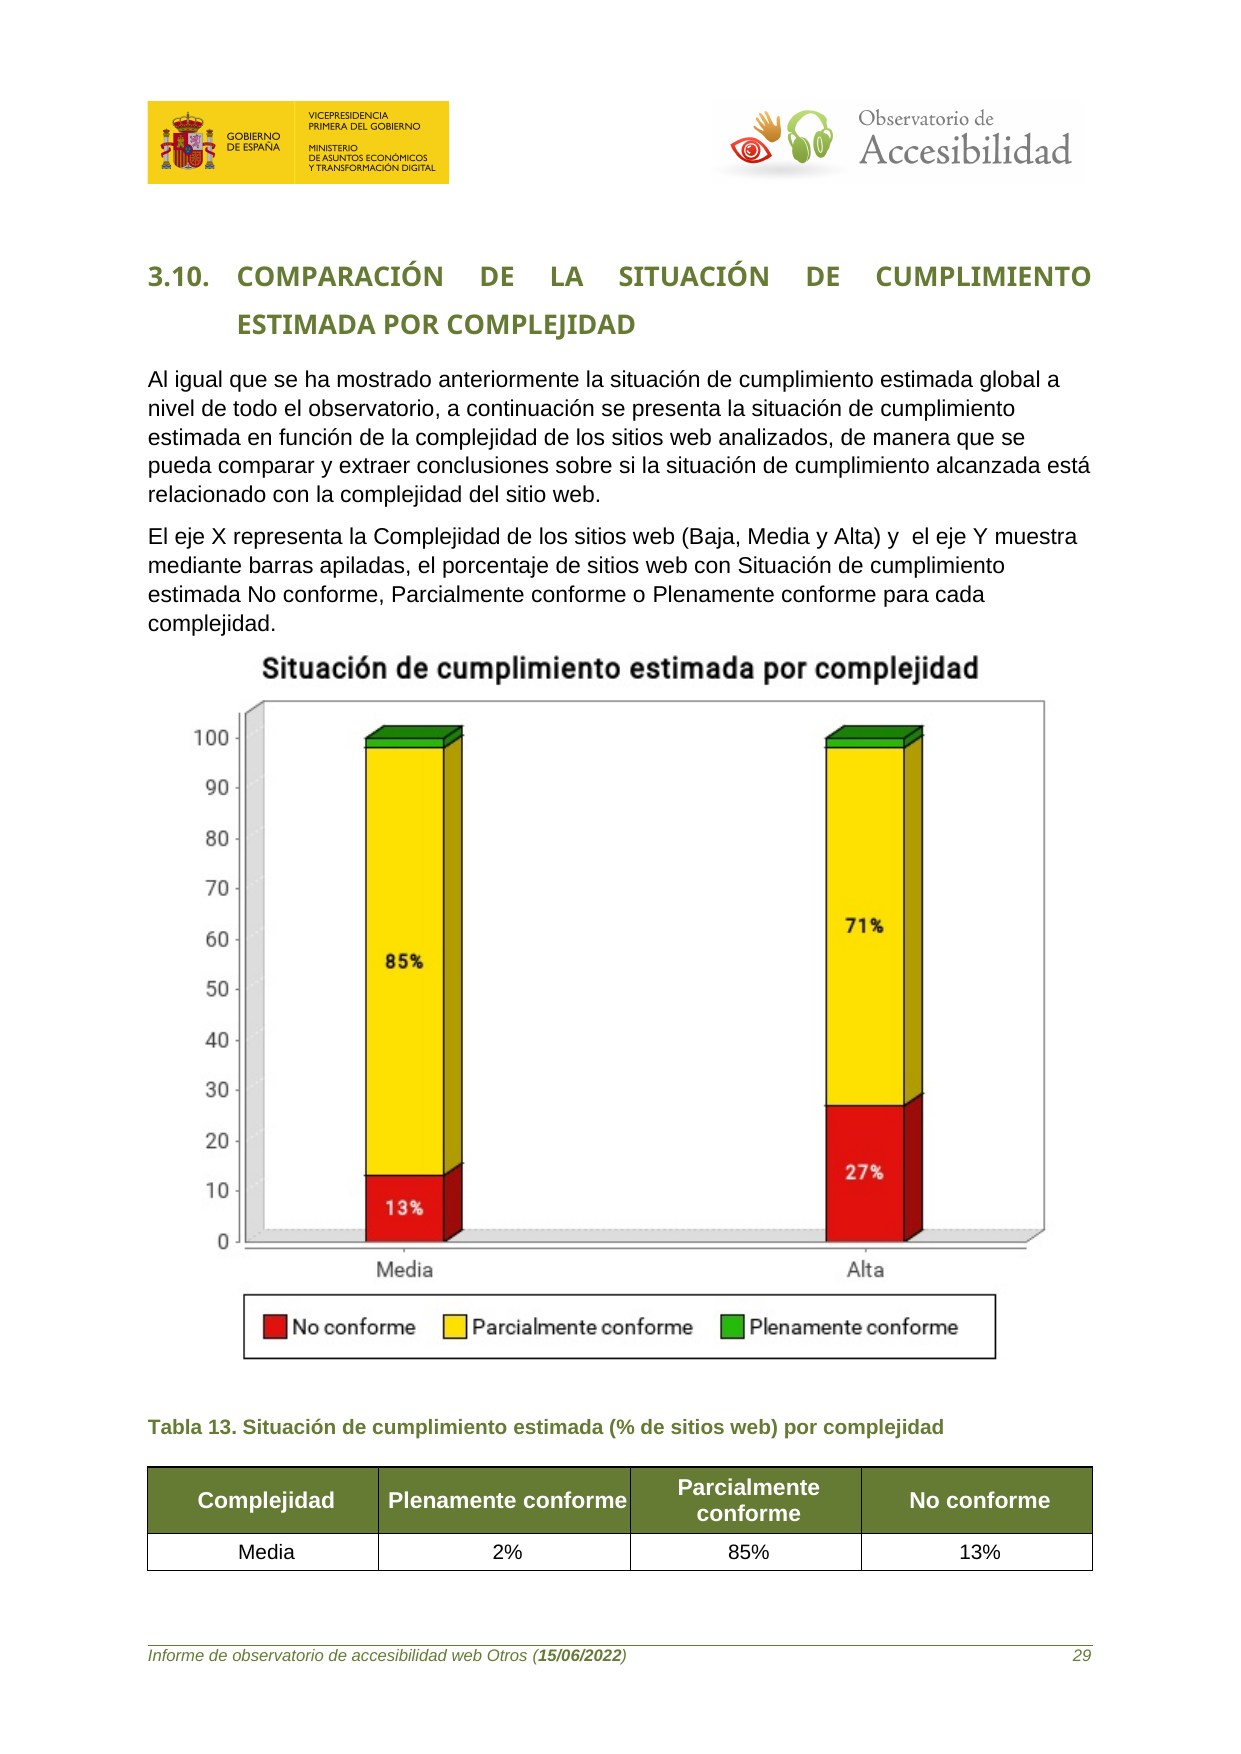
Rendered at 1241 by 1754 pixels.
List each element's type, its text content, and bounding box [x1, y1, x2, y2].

table_cell 13% [862, 1534, 1092, 1570]
picture [178, 651, 1062, 1361]
table_header Parcialmente conforme [631, 1468, 861, 1533]
table_header Complejidad [148, 1468, 378, 1533]
picture [710, 101, 1086, 184]
text El eje X representa la Complejidad de los sitios web (Baja, Media y Alta) y el eje Y muestra mediante barras apiladas, el porcentaje de sitios web con Situación de cumplimiento estimada No conforme, Parcialmente conforme o Plenamente conforme para cada complejidad. [148, 523, 1092, 636]
subtitle Comparación de la situación de cumplimiento estimada por complejidad [148, 257, 1092, 342]
table_header No conforme [862, 1468, 1092, 1533]
table_cell Media [148, 1534, 378, 1570]
table_cell 2% [379, 1534, 630, 1570]
text Al igual que se ha mostrado anteriormente la situación de cumplimiento estimada global a nivel de todo el observatorio, a continuación se presenta la situación de cumplimiento estimada en función de la complejidad de los sitios web analizados, de manera que se pueda comparar y extraer conclusiones sobre si la situación de cumplimiento alcanzada está relacionado con la complejidad del sitio web. [148, 366, 1092, 508]
table_header Plenamente conforme [379, 1468, 630, 1533]
picture [147, 101, 450, 184]
table_cell 85% [631, 1534, 861, 1570]
text Tabla 1. Situación de cumplimiento estimada (% de sitios web) por complejidad [148, 1415, 1092, 1439]
